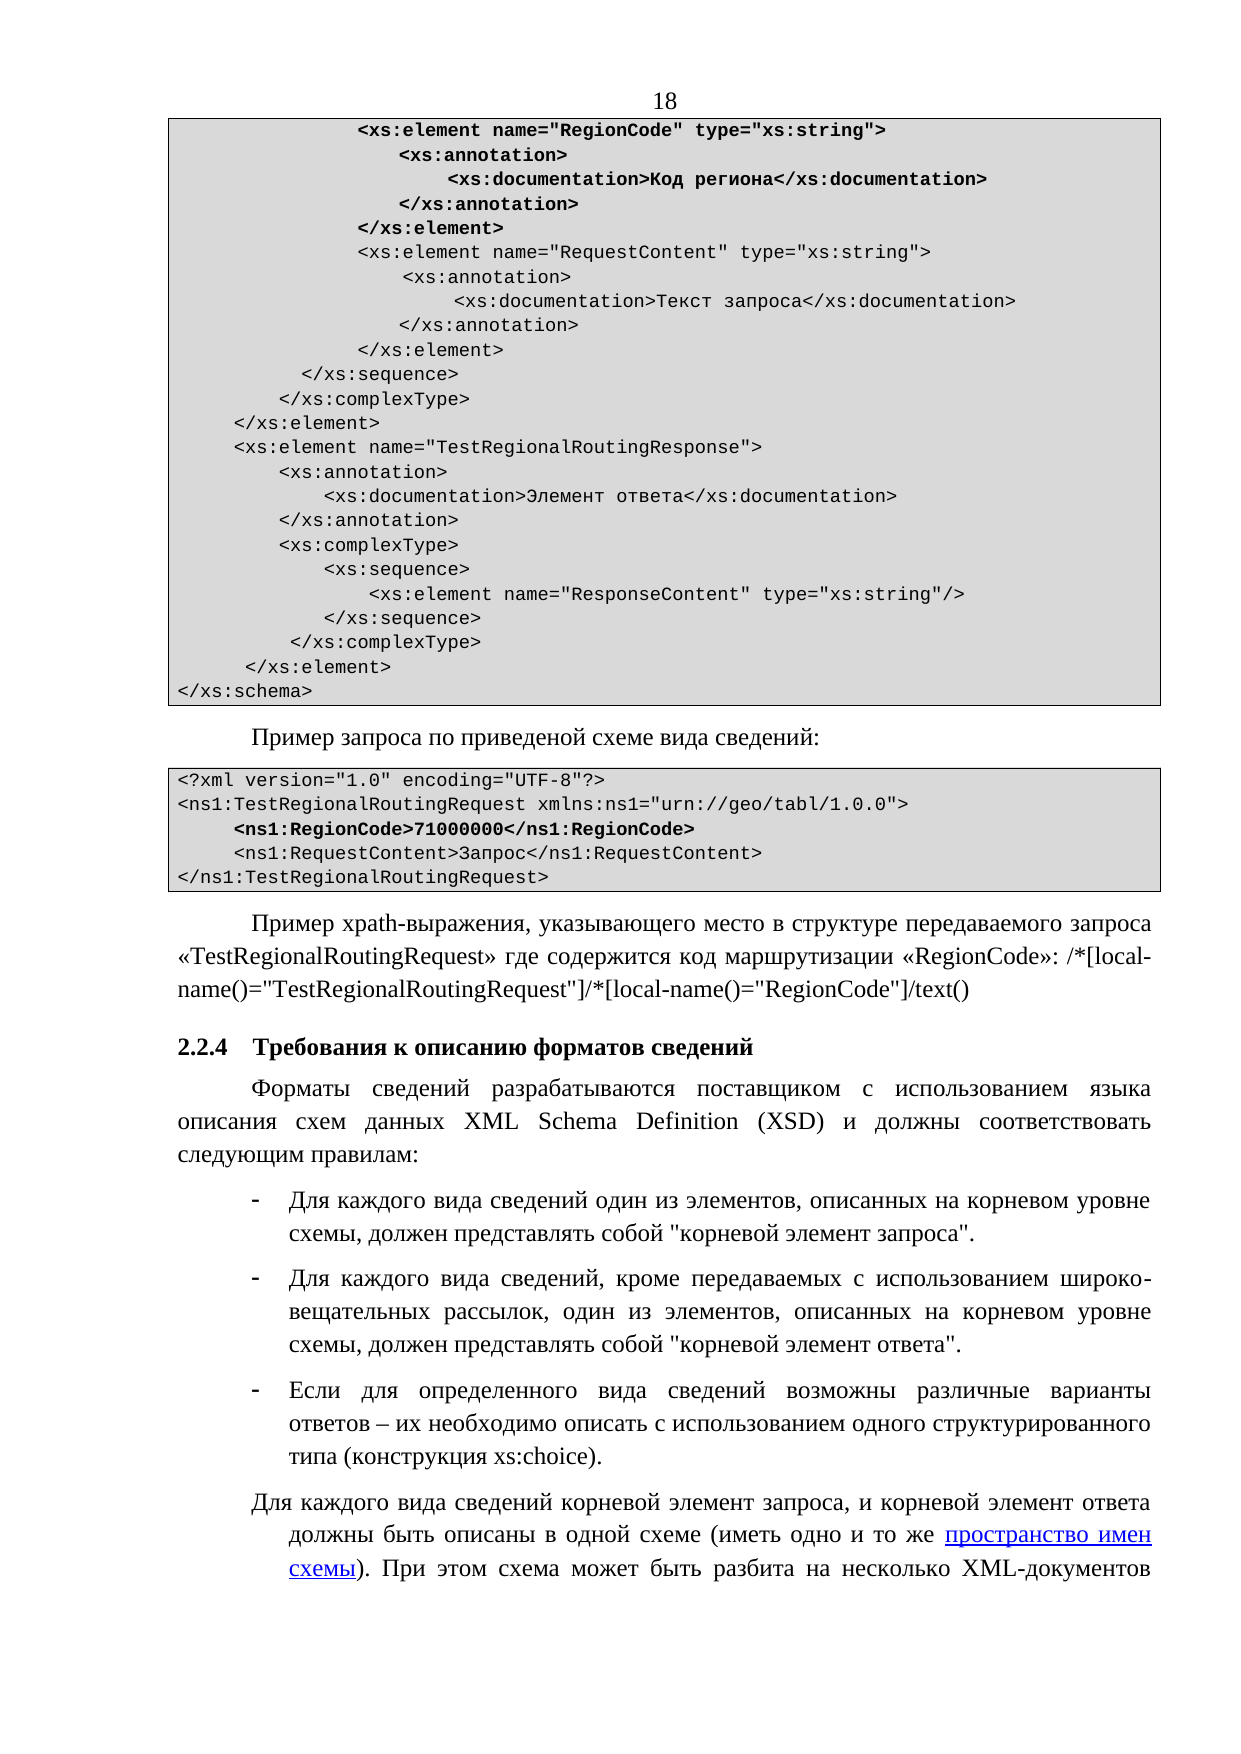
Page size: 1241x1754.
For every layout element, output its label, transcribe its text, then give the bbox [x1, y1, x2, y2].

list Если для определенного вида сведений возможны различные варианты ответов – их необходимо описать с использованием одного структурированного типа (конструкция xs:choice). [251, 1375, 1152, 1470]
list Для каждого вида сведений корневой элемент запроса, и корневой элемент ответа должны быть описаны в одной схеме (иметь одно и то же пространство имен схемы). При этом схема может быть разбита на несколько XML-документов [251, 1487, 1152, 1581]
text <ns1:RequestContent>Запрос</ns1:RequestContent> [169, 841, 1160, 865]
text <xs:annotation> [169, 459, 1160, 484]
list Для каждого вида сведений один из элементов, описанных на корневом уровне схемы, должен представлять собой "корневой элемент запроса". [251, 1185, 1152, 1247]
text <xs:documentation>Код региона</xs:documentation> [169, 167, 1160, 191]
text <xs:element name="TestRegionalRoutingResponse"> [169, 435, 1160, 459]
text Форматы сведений разрабатываются поставщиком с использованием языка описания схем данных XML Schema Definition (XSD) и должны соответствовать следующим правилам: [177, 1073, 1152, 1168]
text Пример запроса по приведеной схеме вида сведений: [177, 722, 1152, 751]
text </xs:annotation> [169, 508, 1160, 532]
text </xs:schema> [169, 679, 1160, 705]
text <xs:element name="RequestContent" type="xs:string"> [169, 240, 1160, 264]
text <xs:annotation> [169, 142, 1160, 167]
text <ns1:TestRegionalRoutingRequest xmlns:ns1="urn://geo/tabl/1.0.0"> [169, 792, 1160, 816]
text </xs:annotation> [169, 313, 1160, 337]
text <xs:documentation>Элемент ответа</xs:documentation> [169, 484, 1160, 508]
text </xs:element> [169, 337, 1160, 362]
text <xs:annotation> [169, 264, 1160, 289]
text <xs:sequence> [169, 557, 1160, 581]
subtitle Требования к описанию форматов сведений [177, 1032, 1152, 1061]
text <xs:element name="RegionCode" type="xs:string"> [169, 119, 1160, 142]
list Для каждого вида сведений, кроме передаваемых с использованием широко­вещательных рассылок, один из элементов, описанных на корневом уровне схемы, должен представлять собой "корневой элемент ответа". [251, 1263, 1152, 1358]
text Пример xpath-выражения, указывающего место в структуре передаваемого запроса «TestRegionalRoutingRequest» где содержится код маршрутизации «RegionCode»: /*[local-name()="TestRegionalRoutingRequest"]/*[local-name()="RegionCode"]/text() [177, 908, 1152, 1003]
text <xs:documentation>Текст запроса</xs:documentation> [169, 289, 1160, 313]
text <ns1:RegionCode>71000000</ns1:RegionCode> [169, 816, 1160, 841]
text </xs:element> [169, 216, 1160, 240]
text </xs:element> [169, 654, 1160, 679]
text <xs:element name="ResponseContent" type="xs:string"/> [169, 581, 1160, 606]
text <xs:complexType> [169, 532, 1160, 557]
text </xs:complexType> [169, 630, 1160, 654]
text </xs:complexType> [169, 386, 1160, 411]
text </xs:annotation> [169, 191, 1160, 216]
text </xs:sequence> [169, 606, 1160, 630]
text </ns1:TestRegionalRoutingRequest> [169, 865, 1160, 891]
text </xs:element> [169, 411, 1160, 435]
text <?xml version="1.0" encoding="UTF-8"?> [169, 769, 1160, 792]
text </xs:sequence> [169, 362, 1160, 386]
